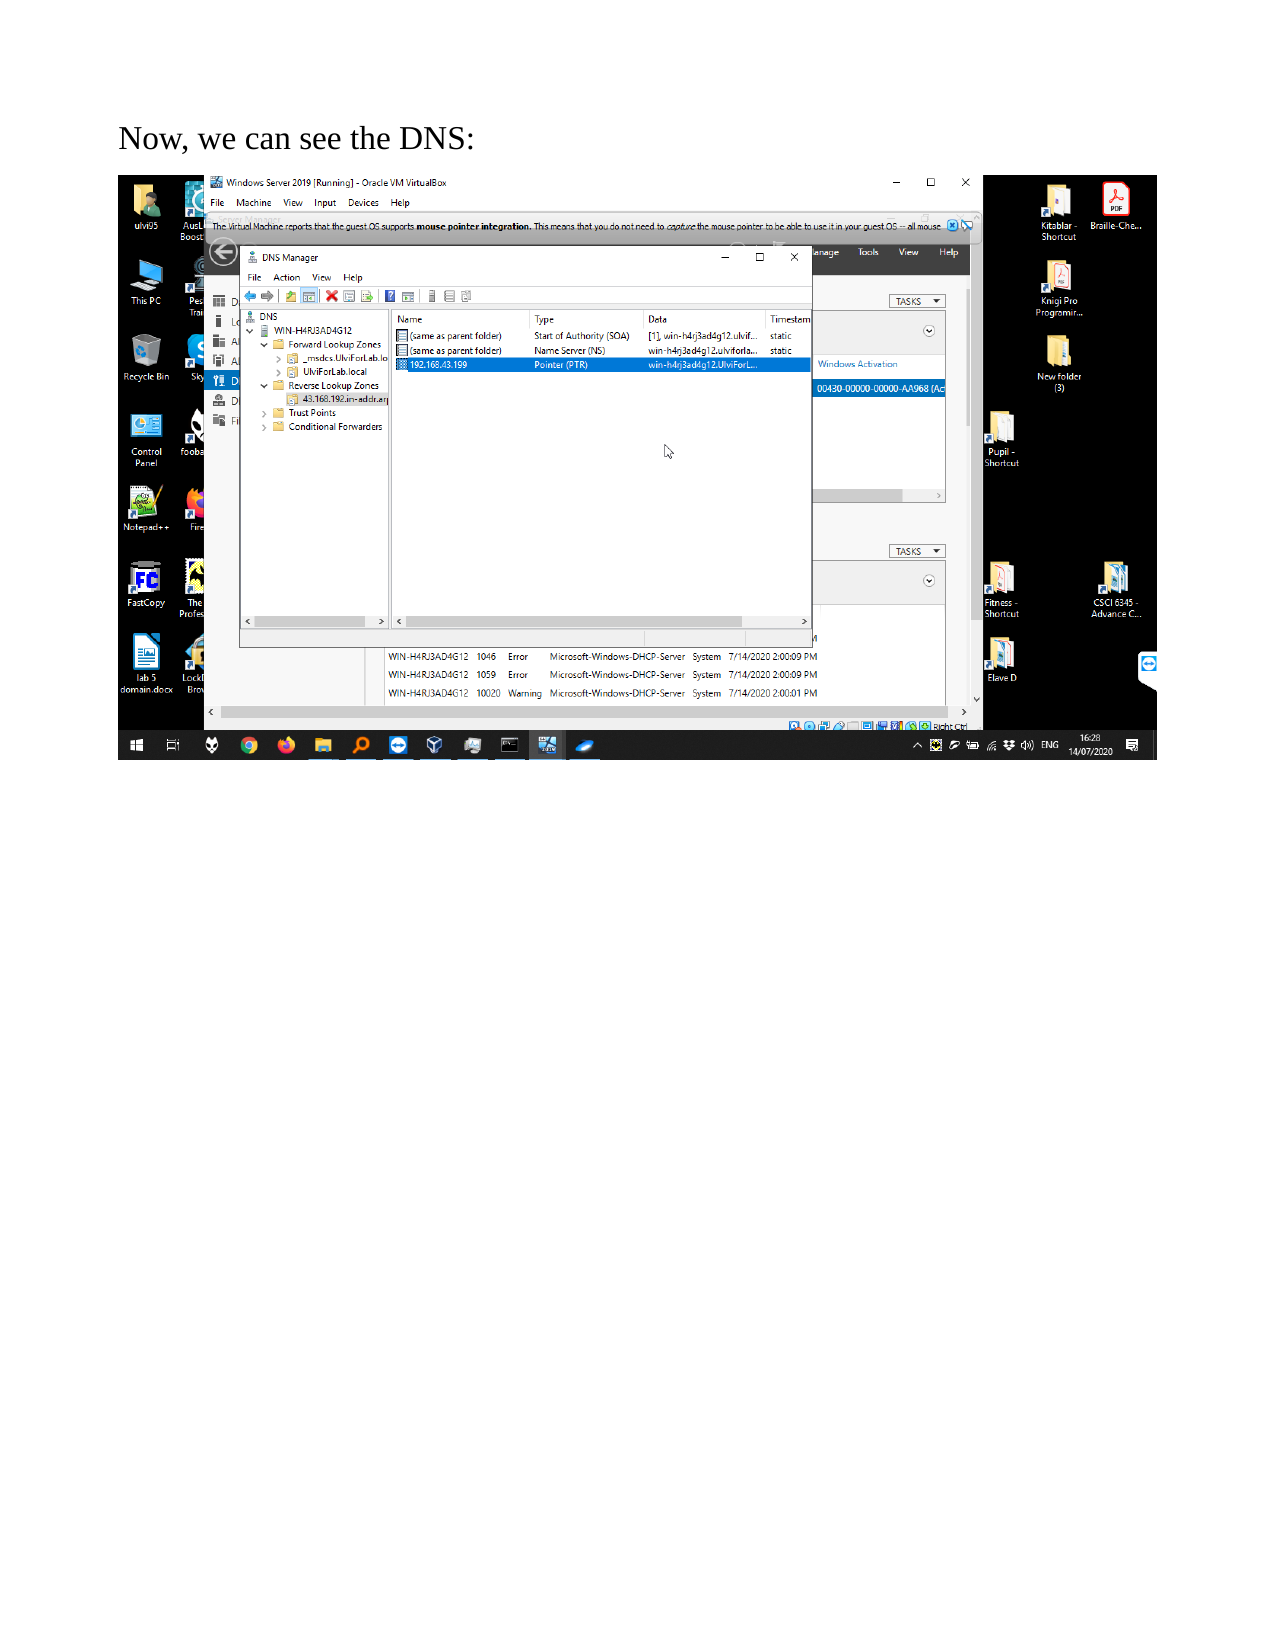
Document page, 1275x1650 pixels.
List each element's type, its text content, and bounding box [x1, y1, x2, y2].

text Now, we can see the DNS: [118, 118, 1157, 156]
picture [118, 175, 1157, 760]
